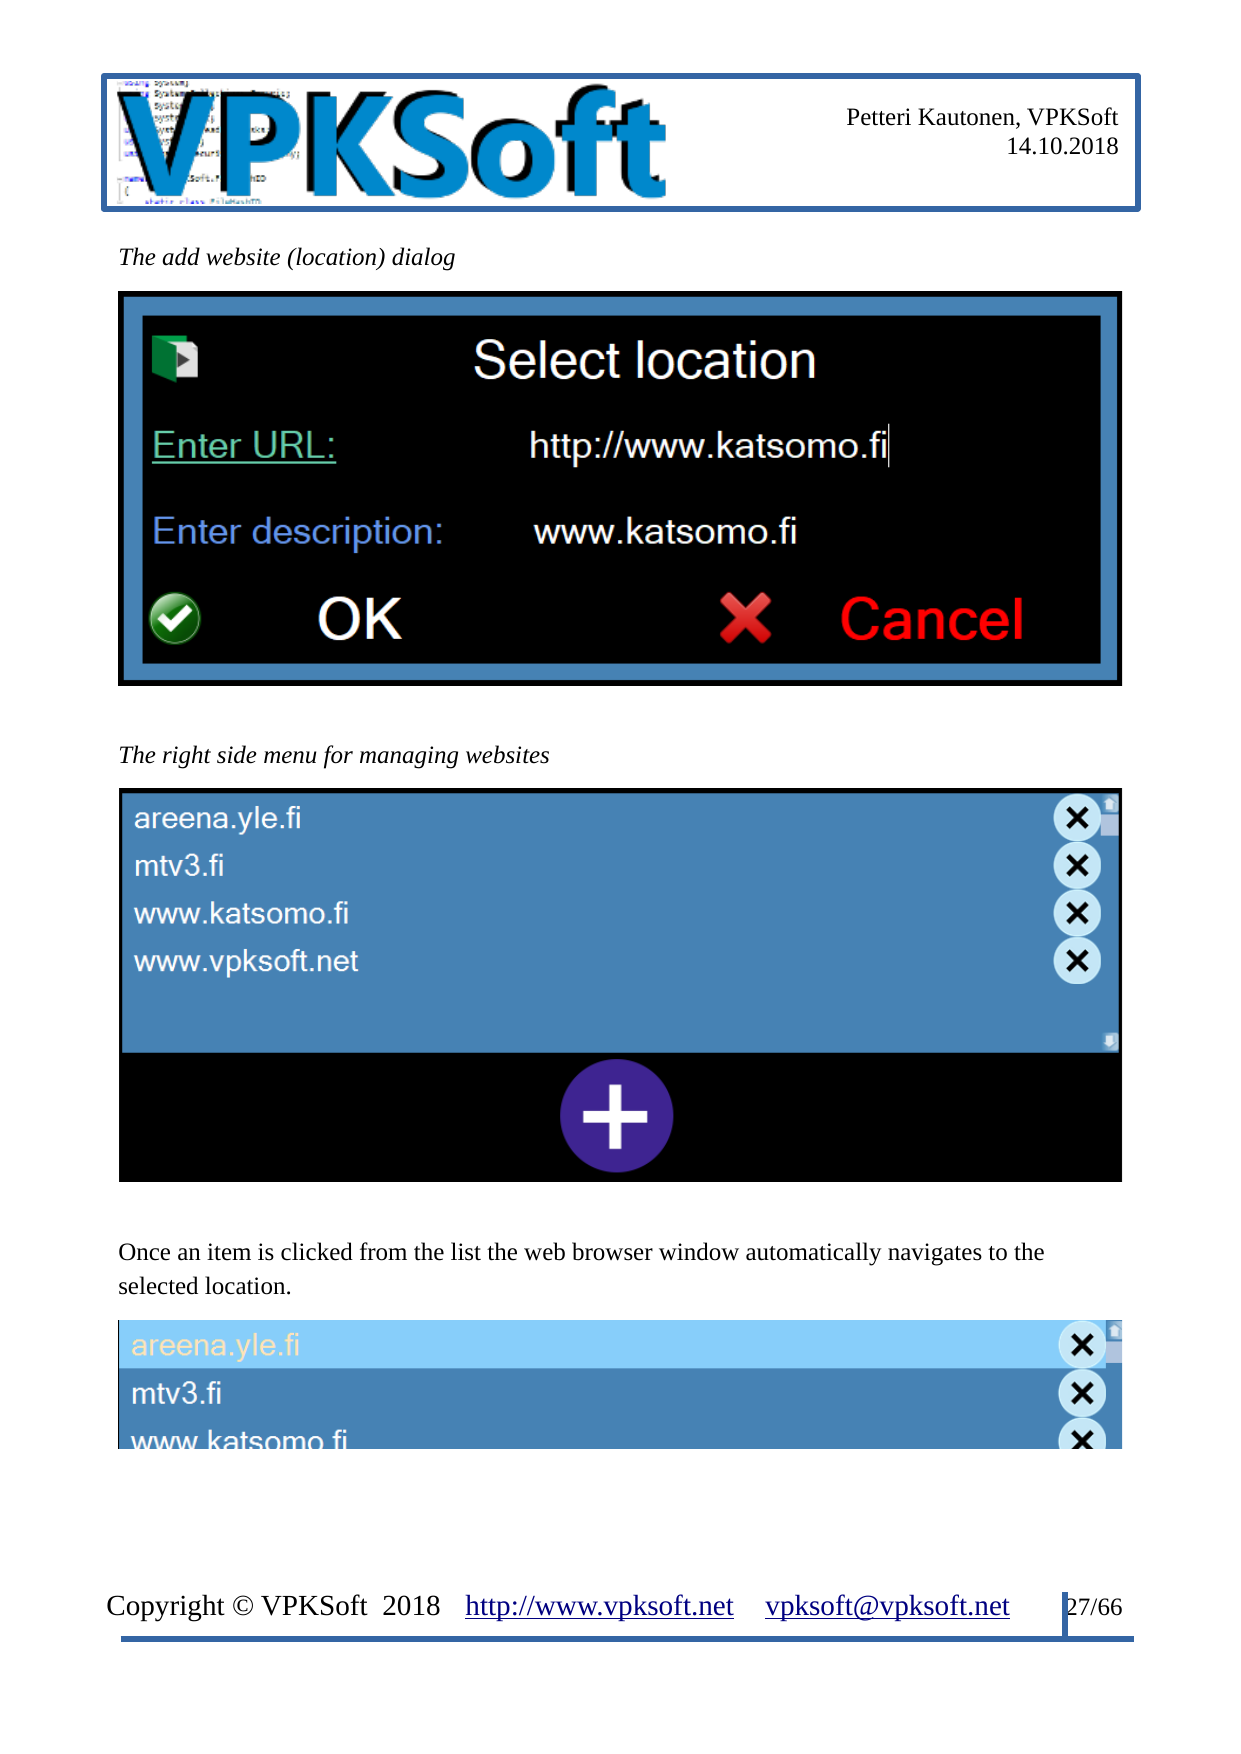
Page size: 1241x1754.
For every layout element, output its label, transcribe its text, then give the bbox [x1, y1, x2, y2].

text The right side menu for managing websites [118, 740, 1122, 769]
picture [118, 291, 1123, 686]
picture [118, 1320, 1123, 1449]
text Once an item is clicked from the list the web browser window automatically navigates to the selected location. [118, 1237, 1122, 1300]
picture [116, 81, 672, 204]
text The add website (location) dialog [118, 242, 1122, 271]
picture [118, 788, 1123, 1182]
